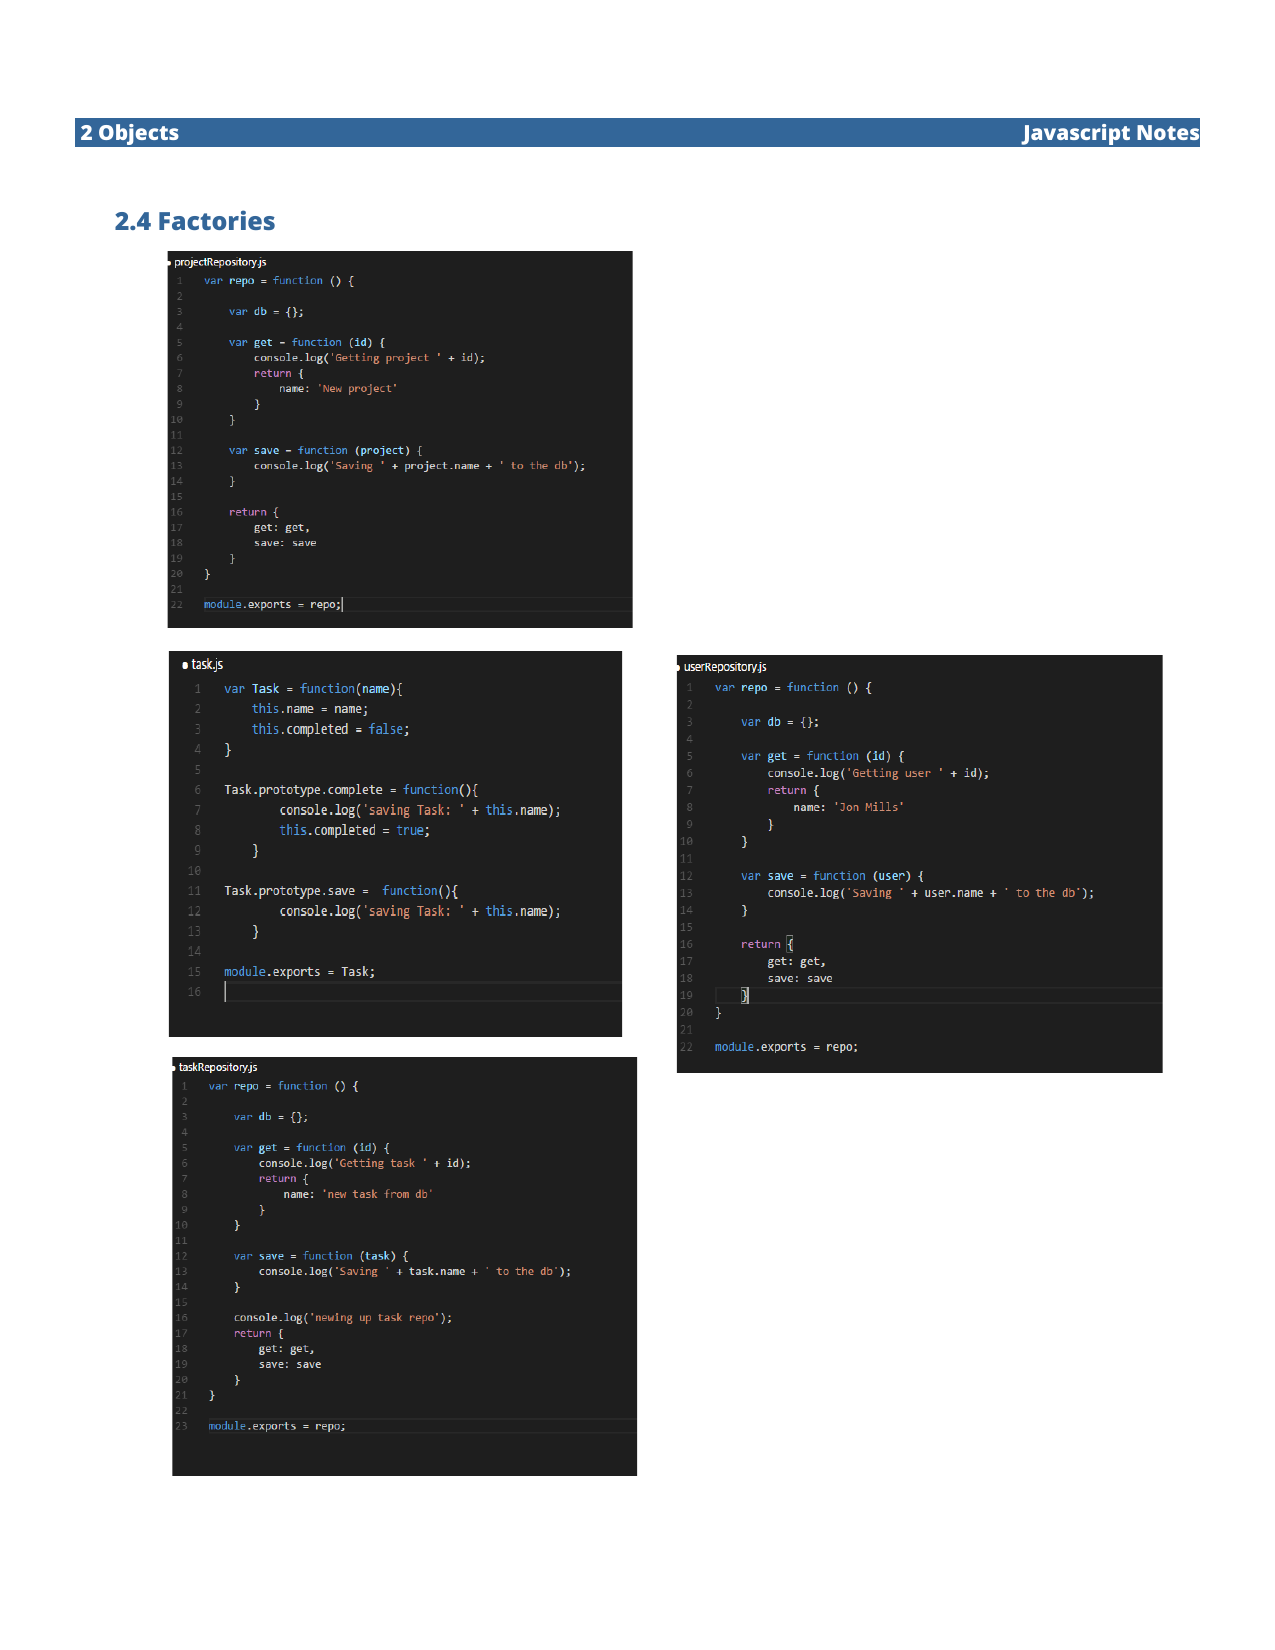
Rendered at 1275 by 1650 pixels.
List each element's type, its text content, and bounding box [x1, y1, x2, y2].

picture [676, 655, 1163, 1073]
picture [167, 251, 633, 628]
subtitle Factories [75, 203, 1200, 238]
picture [172, 1057, 638, 1476]
picture [168, 651, 623, 783]
